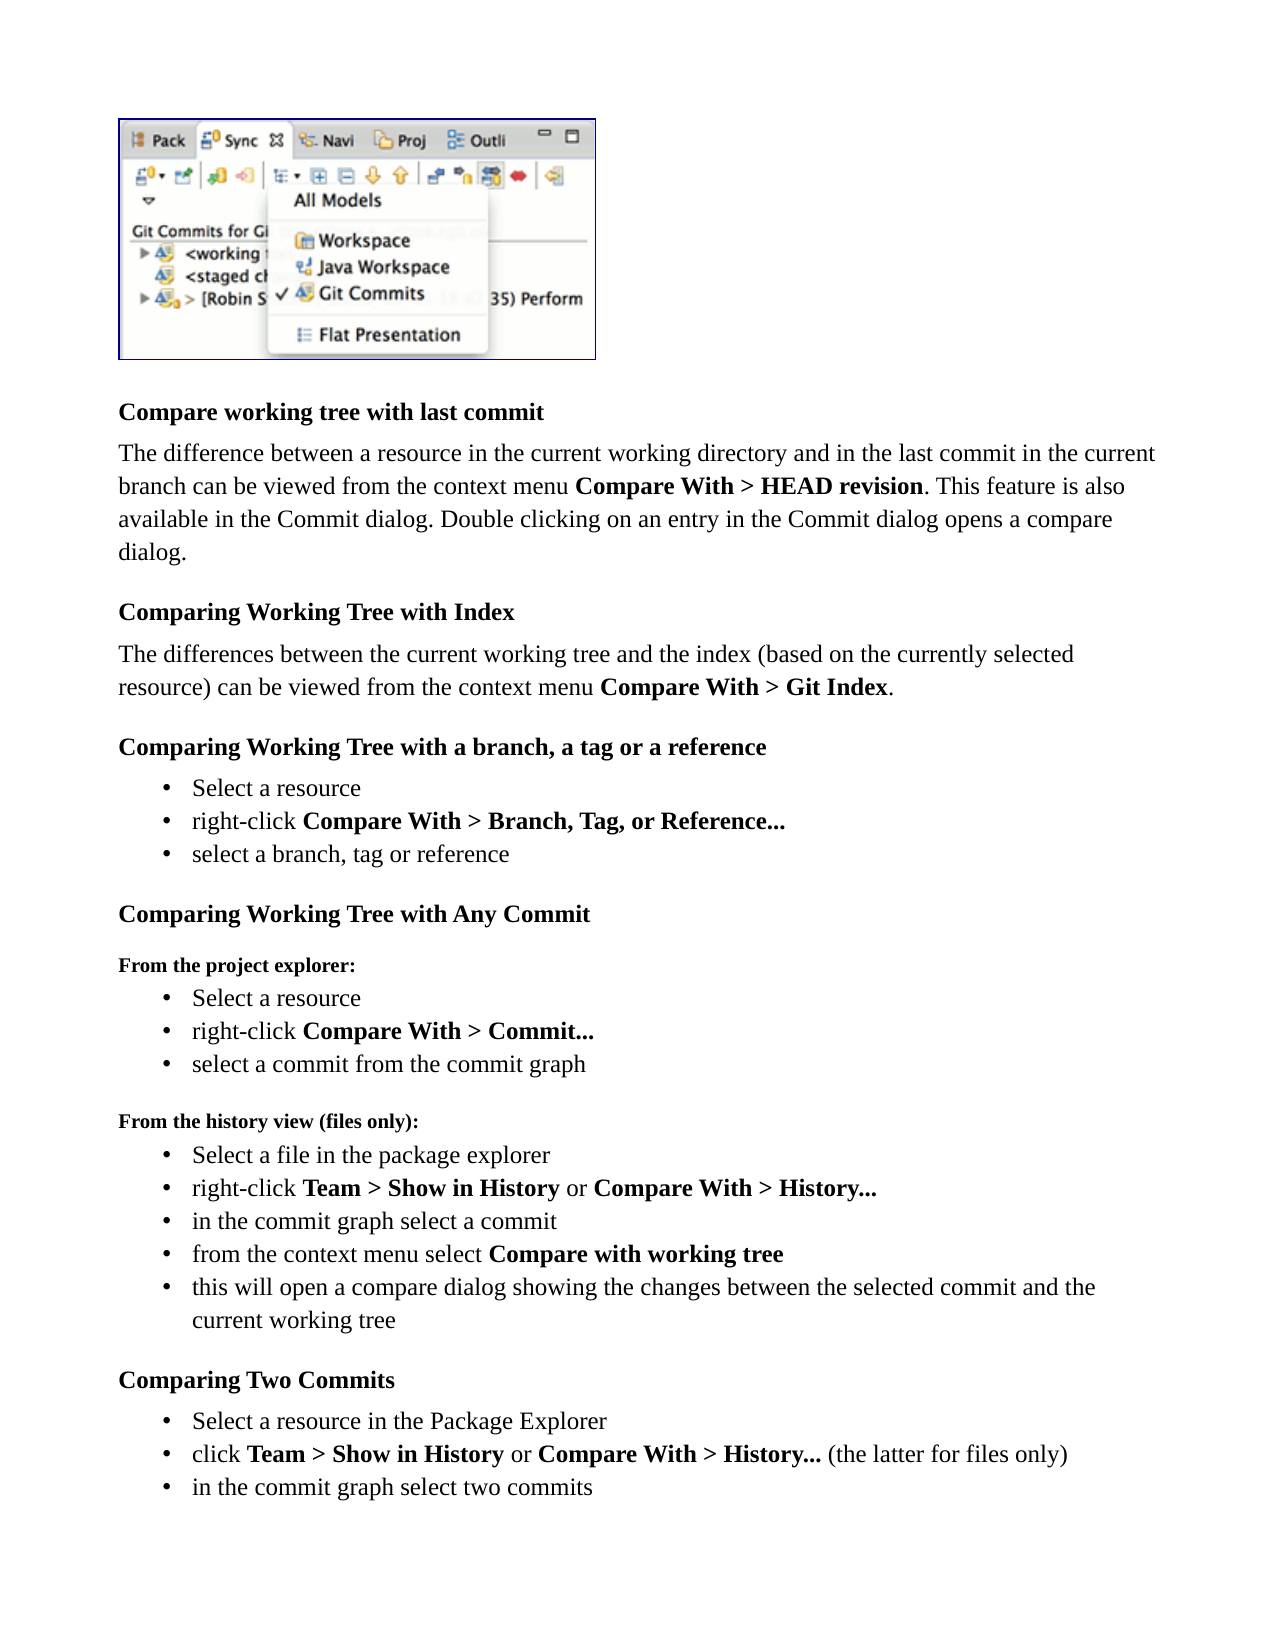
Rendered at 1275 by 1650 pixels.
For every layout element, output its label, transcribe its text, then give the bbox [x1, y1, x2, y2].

list in the commit graph select a commit [162, 1206, 1157, 1234]
subtitle From the project explorer: [118, 953, 1157, 977]
list right-click Team > Show in History or Compare With > History... [162, 1173, 1157, 1202]
list Select a file in the package explorer [162, 1140, 1157, 1168]
subtitle Compare working tree with last commit [118, 397, 1157, 426]
subtitle Comparing Working Tree with a branch, a tag or a reference [118, 732, 1157, 761]
list right-click Compare With > Commit... [162, 1016, 1157, 1045]
list in the commit graph select two commits [162, 1472, 1157, 1501]
subtitle Comparing Working Tree with Any Commit [118, 899, 1157, 928]
list select a branch, tag or reference [162, 839, 1157, 868]
subtitle From the history view (files only): [118, 1109, 1157, 1133]
text The difference between a resource in the current working directory and in the last commit in the current branch can be viewed from the context menu Compare With > HEAD revision. This feature is also available in the Commit dialog. Double clicking on an entry in the Commit dialog opens a compare dialog. [118, 438, 1157, 566]
list Select a resource [162, 983, 1157, 1012]
list this will open a compare dialog showing the changes between the selected commit and the current working tree [162, 1272, 1157, 1334]
list click Team > Show in History or Compare With > History... (the latter for files only) [162, 1439, 1157, 1468]
subtitle Comparing Working Tree with Index [118, 597, 1157, 626]
picture [120, 120, 595, 359]
subtitle Comparing Two Commits [118, 1365, 1157, 1394]
list Select a resource in the Package Explorer [162, 1406, 1157, 1435]
list from the context menu select Compare with working tree [162, 1239, 1157, 1268]
list select a commit from the commit graph [162, 1049, 1157, 1078]
list right-click Compare With > Branch, Tag, or Reference... [162, 806, 1157, 835]
list Select a resource [162, 773, 1157, 802]
text The differences between the current working tree and the index (based on the currently selected resource) can be viewed from the context menu Compare With > Git Index. [118, 639, 1157, 701]
